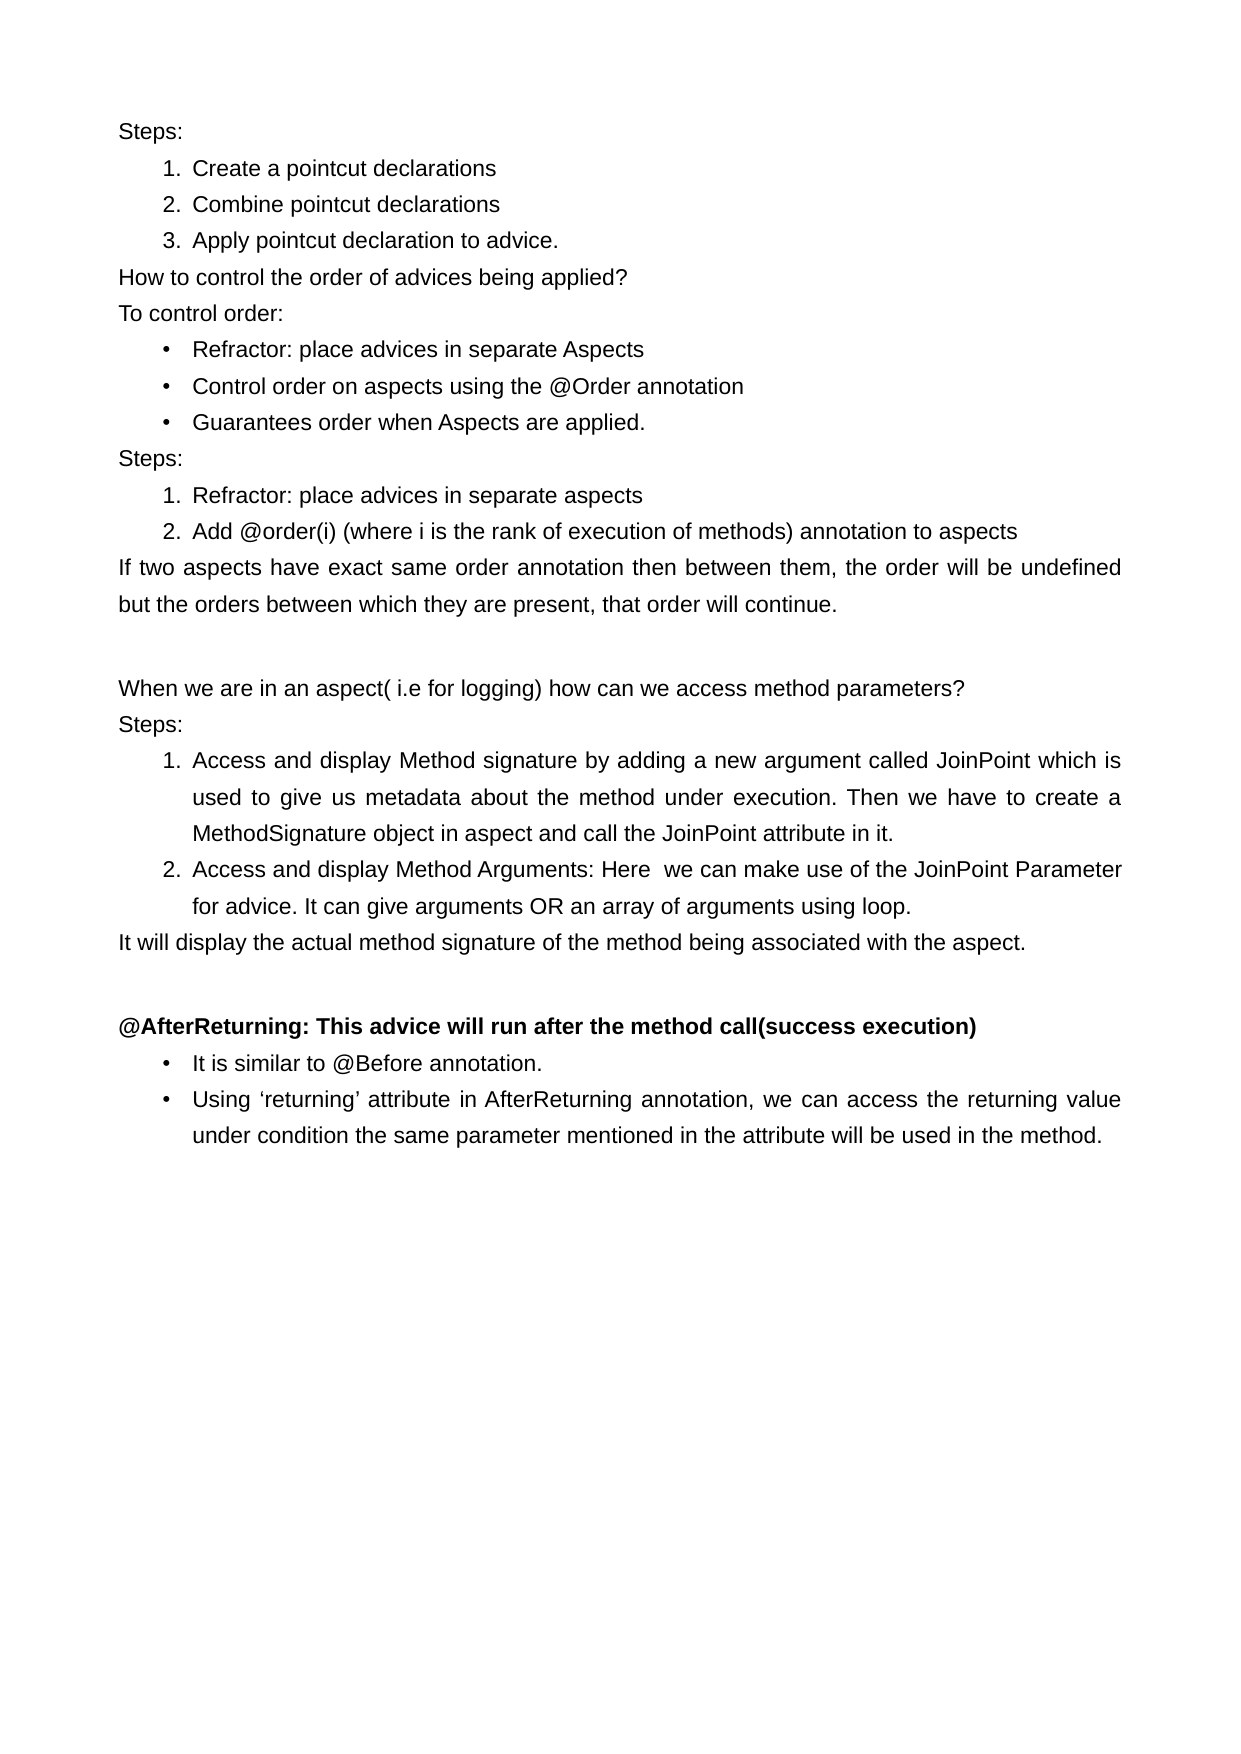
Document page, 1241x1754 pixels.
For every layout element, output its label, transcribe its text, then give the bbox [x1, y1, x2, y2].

text Steps: [118, 711, 1122, 737]
text Steps: [118, 445, 1122, 472]
list Combine pointcut declarations [162, 191, 1122, 217]
list Using ‘returning’ attribute in AfterReturning annotation, we can access the returning value under condition the same parameter mentioned in the attribute will be used in the method. [162, 1086, 1122, 1148]
list Access and display Method signature by adding a new argument called JoinPoint which is used to give us metadata about the method under execution. Then we have to create a MethodSignature object in aspect and call the JoinPoint attribute in it. [162, 747, 1122, 846]
text If two aspects have exact same order annotation then between them, the order will be undefined but the orders between which they are present, that order will continue. [118, 554, 1122, 617]
text It will display the actual method signature of the method being associated with the aspect. [118, 929, 1122, 956]
list Create a pointcut declarations [162, 154, 1122, 181]
text Steps: [118, 118, 1122, 144]
list Refractor: place advices in separate aspects [162, 482, 1122, 508]
list Guarantees order when Aspects are applied. [162, 409, 1122, 435]
text @AfterReturning: This advice will run after the method call(success execution) [118, 1013, 1122, 1039]
list Refractor: place advices in separate Aspects [162, 336, 1122, 363]
text To control order: [118, 300, 1122, 326]
list Add @order(i) (where i is the rank of execution of methods) annotation to aspects [162, 518, 1122, 544]
text When we are in an aspect( i.e for logging) how can we access method parameters? [118, 675, 1122, 701]
text How to control the order of advices being applied? [118, 263, 1122, 290]
list Control order on aspects using the @Order annotation [162, 373, 1122, 399]
list Apply pointcut declaration to advice. [162, 227, 1122, 253]
list Access and display Method Arguments: Here we can make use of the JoinPoint Parameter for advice. It can give arguments OR an array of arguments using loop. [162, 856, 1122, 919]
list It is similar to @Before annotation. [162, 1049, 1122, 1076]
